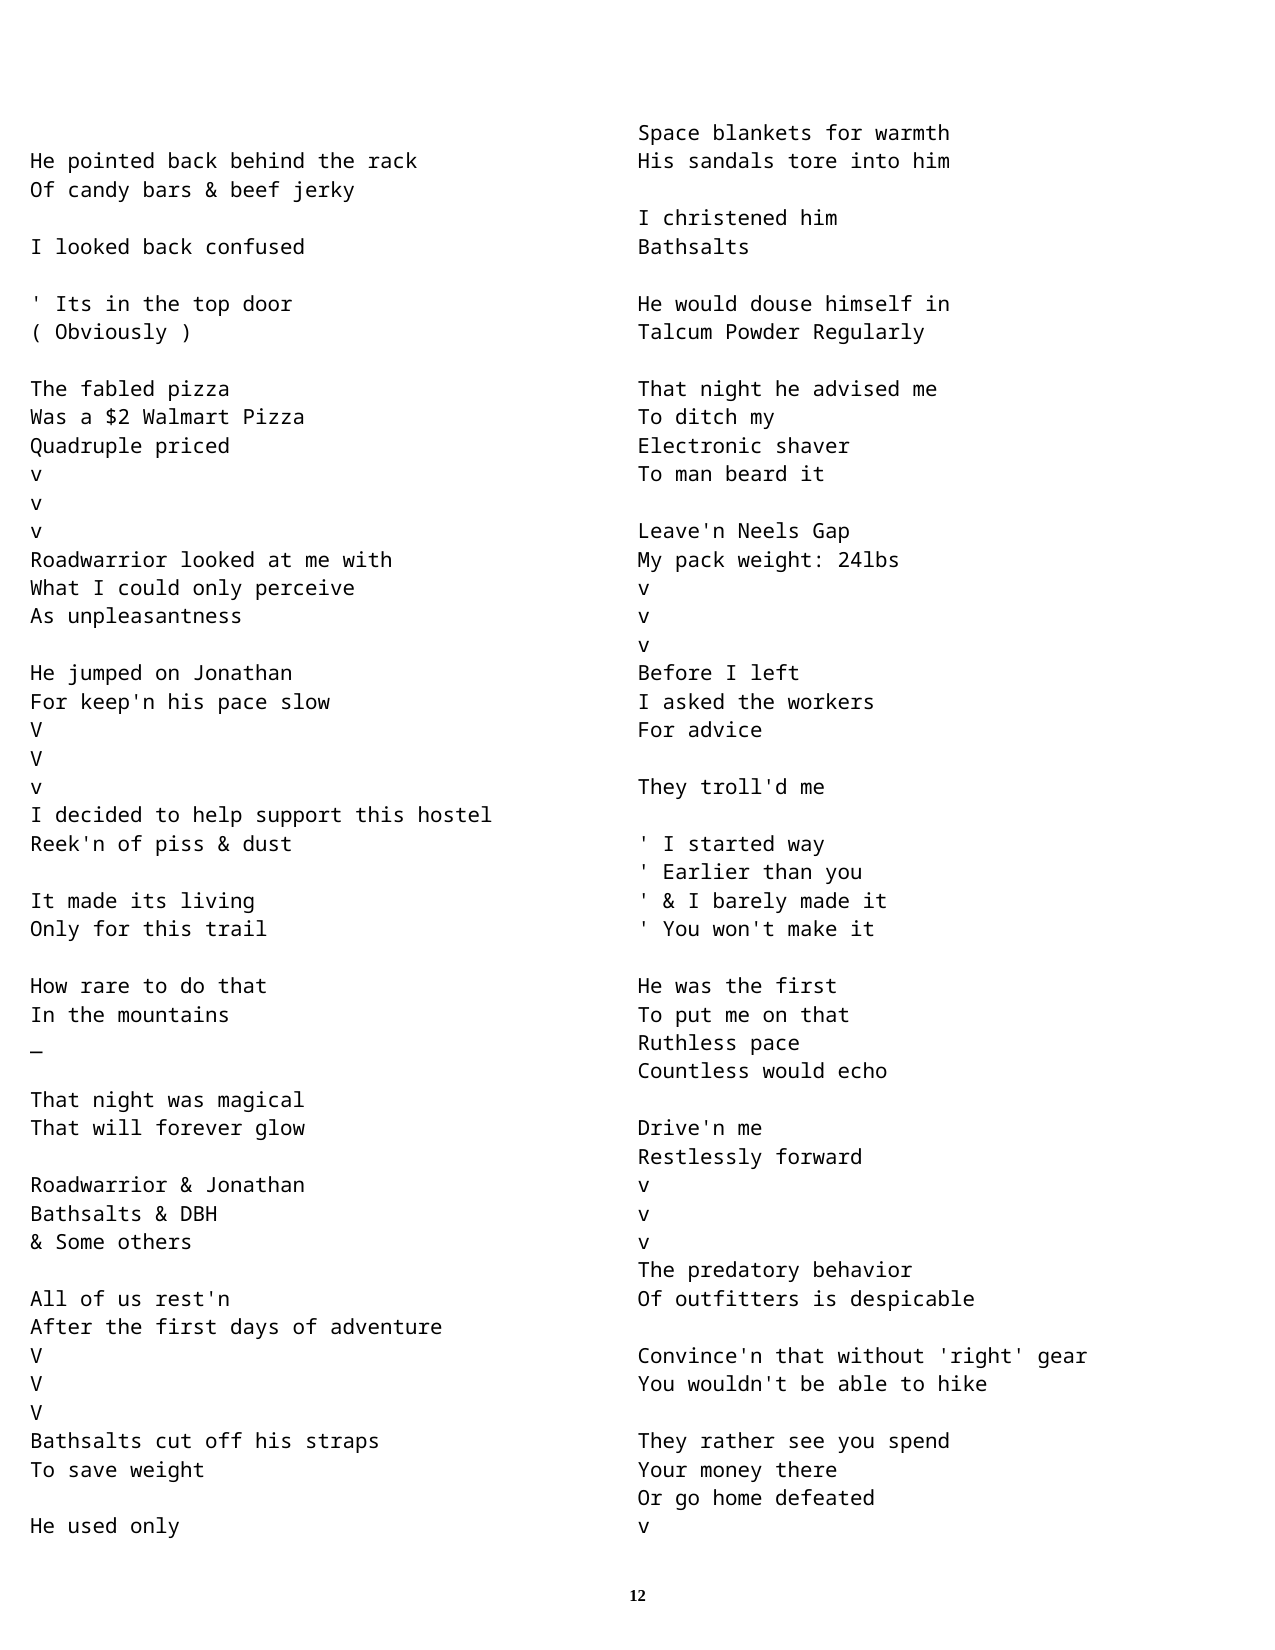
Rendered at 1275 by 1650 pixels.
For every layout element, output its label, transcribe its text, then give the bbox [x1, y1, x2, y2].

text Roadwarrior & Jonathan [30, 1170, 637, 1199]
text That night was magical [30, 1085, 637, 1113]
text V [30, 715, 637, 744]
text ' You won't make it [637, 914, 1245, 943]
text Was a $2 Walmart Pizza [30, 402, 637, 431]
text Reek'n of piss & dust [30, 829, 637, 857]
text For advice [637, 715, 1245, 744]
text v [30, 772, 637, 801]
text I asked the workers [637, 687, 1245, 715]
text To man beard it [637, 459, 1245, 488]
text Convince'n that without 'right' gear [637, 1341, 1245, 1369]
text Only for this trail [30, 914, 637, 943]
text Talcum Powder Regularly [637, 317, 1245, 346]
text He was the first [637, 971, 1245, 1000]
text v [30, 488, 637, 516]
text That night he advised me [637, 374, 1245, 402]
text v [637, 1170, 1245, 1199]
text v [637, 630, 1245, 658]
text Countless would echo [637, 1057, 1245, 1085]
text What I could only perceive [30, 573, 637, 602]
text Bathsalts [637, 232, 1245, 260]
text He would douse himself in [637, 289, 1245, 317]
text My pack weight: 24lbs [637, 545, 1245, 573]
text ' I started way [637, 829, 1245, 857]
text _ [30, 1028, 637, 1057]
text v [637, 602, 1245, 630]
text I decided to help support this hostel [30, 801, 637, 829]
text Your money there [637, 1455, 1245, 1483]
text His sandals tore into him [637, 147, 1245, 175]
text Restlessly forward [637, 1142, 1245, 1170]
text To save weight [30, 1455, 637, 1483]
text To put me on that [637, 1000, 1245, 1028]
text Bathsalts & DBH [30, 1199, 637, 1227]
text Leave'n Neels Gap [637, 516, 1245, 545]
text Of outfitters is despicable [637, 1284, 1245, 1312]
text v [30, 459, 637, 488]
text The fabled pizza [30, 374, 637, 402]
text He pointed back behind the rack [30, 147, 637, 175]
text You wouldn't be able to hike [637, 1369, 1245, 1398]
text Space blankets for warmth [637, 118, 1245, 147]
text Of candy bars & beef jerky [30, 175, 637, 203]
text It made its living [30, 886, 637, 914]
text V [30, 1369, 637, 1398]
text & Some others [30, 1227, 637, 1256]
text Bathsalts cut off his straps [30, 1426, 637, 1455]
text v [637, 573, 1245, 602]
text That will forever glow [30, 1113, 637, 1142]
text v [637, 1199, 1245, 1227]
text For keep'n his pace slow [30, 687, 637, 715]
text Electronic shaver [637, 431, 1245, 459]
text v [637, 1512, 1245, 1540]
text All of us rest'n [30, 1284, 637, 1312]
text They rather see you spend [637, 1426, 1245, 1455]
text To ditch my [637, 402, 1245, 431]
text Quadruple priced [30, 431, 637, 459]
text ( Obviously ) [30, 317, 637, 346]
text ' Earlier than you [637, 857, 1245, 886]
text He jumped on Jonathan [30, 658, 637, 687]
text ' Its in the top door [30, 289, 637, 317]
text Or go home defeated [637, 1483, 1245, 1512]
text As unpleasantness [30, 602, 637, 630]
text ' & I barely made it [637, 886, 1245, 914]
text Ruthless pace [637, 1028, 1245, 1057]
text How rare to do that [30, 971, 637, 1000]
text They troll'd me [637, 772, 1245, 801]
text In the mountains [30, 1000, 637, 1028]
text V [30, 744, 637, 772]
text Drive'n me [637, 1113, 1245, 1142]
text Roadwarrior looked at me with [30, 545, 637, 573]
text V [30, 1398, 637, 1426]
text He used only [30, 1512, 637, 1540]
text Before I left [637, 658, 1245, 687]
text V [30, 1341, 637, 1369]
text The predatory behavior [637, 1256, 1245, 1284]
text I looked back confused [30, 232, 637, 260]
text I christened him [637, 203, 1245, 232]
text After the first days of adventure [30, 1312, 637, 1341]
text v [637, 1227, 1245, 1256]
text v [30, 516, 637, 545]
